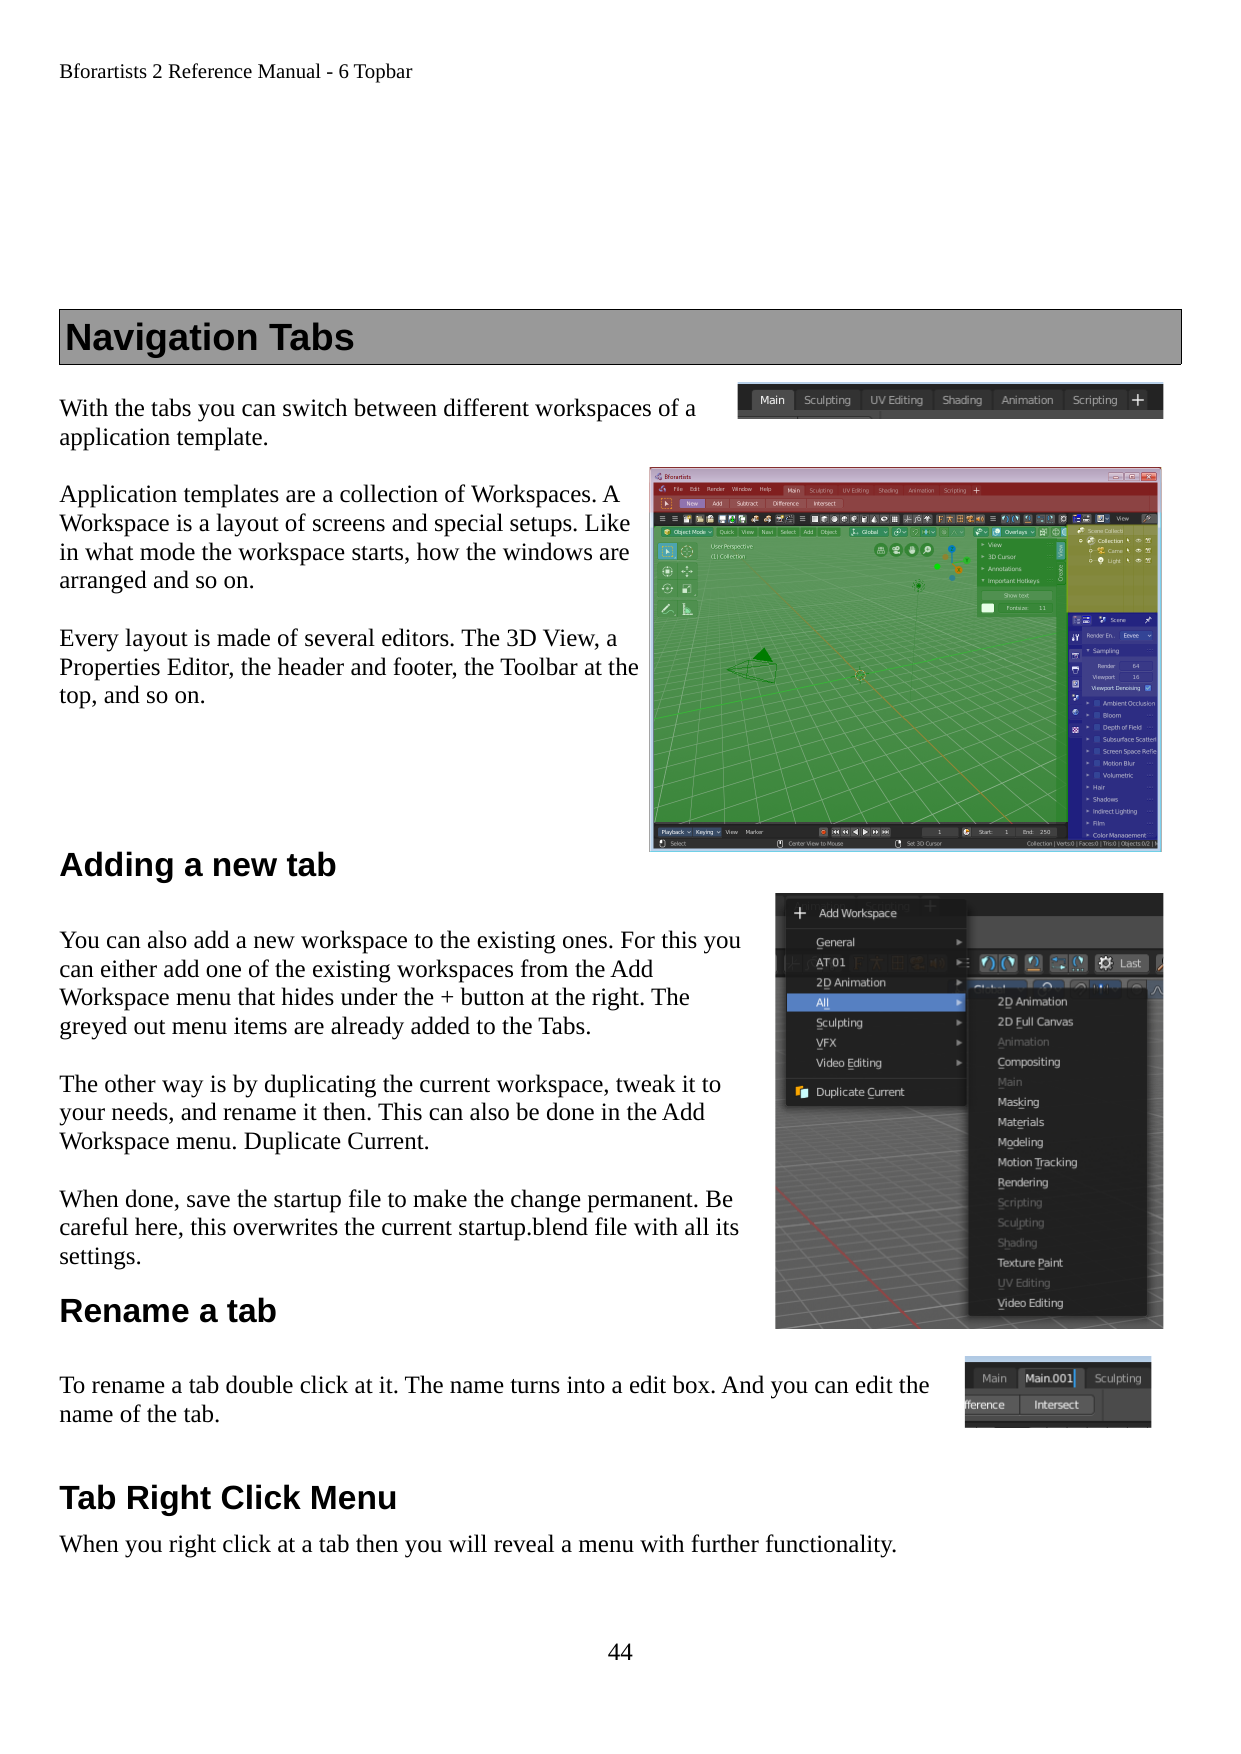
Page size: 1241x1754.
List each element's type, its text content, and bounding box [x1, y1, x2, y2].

subtitle Rename a tab [59, 1291, 775, 1329]
text When you right click at a tab then you will reveal a menu with further functionality. [59, 1529, 1181, 1558]
text With the tabs you can switch between different workspaces of a application template. [59, 393, 1181, 450]
subtitle [1164, 1291, 1181, 1329]
subtitle Adding a new tab [59, 845, 1181, 884]
subtitle Tab Right Click Menu [59, 1478, 1181, 1516]
picture [964, 1356, 1152, 1428]
text Every layout is made of several editors. The 3D View, a Properties Editor, the header and footer, the Toolbar at the top, and so on. [59, 623, 649, 709]
text When done, save the startup file to make the change permanent. Be careful here, this overwrites the current startup.blend file with all its settings. [59, 1184, 775, 1270]
text To rename a tab double click at it. The name turns into a edit box. And you can edit the name of the tab. [59, 1371, 964, 1428]
picture [737, 382, 1164, 419]
picture [649, 467, 1162, 852]
picture [775, 893, 1164, 1329]
text You can also add a new workspace to the existing ones. For this you can either add one of the existing workspaces from the Add Workspace menu that hides under the + button at the right. The greyed out menu items are already added to the Tabs. [59, 925, 775, 1040]
table_header Navigation Tabs [60, 310, 1181, 364]
text Application templates are a collection of Workspaces. A Workspace is a layout of screens and special setups. Like in what mode the workspace starts, how the windows are arranged and so on. [59, 479, 649, 594]
text The other way is by duplicating the current workspace, tweak it to your needs, and rename it then. This can also be done in the Add Workspace menu. Duplicate Current. [59, 1069, 775, 1155]
